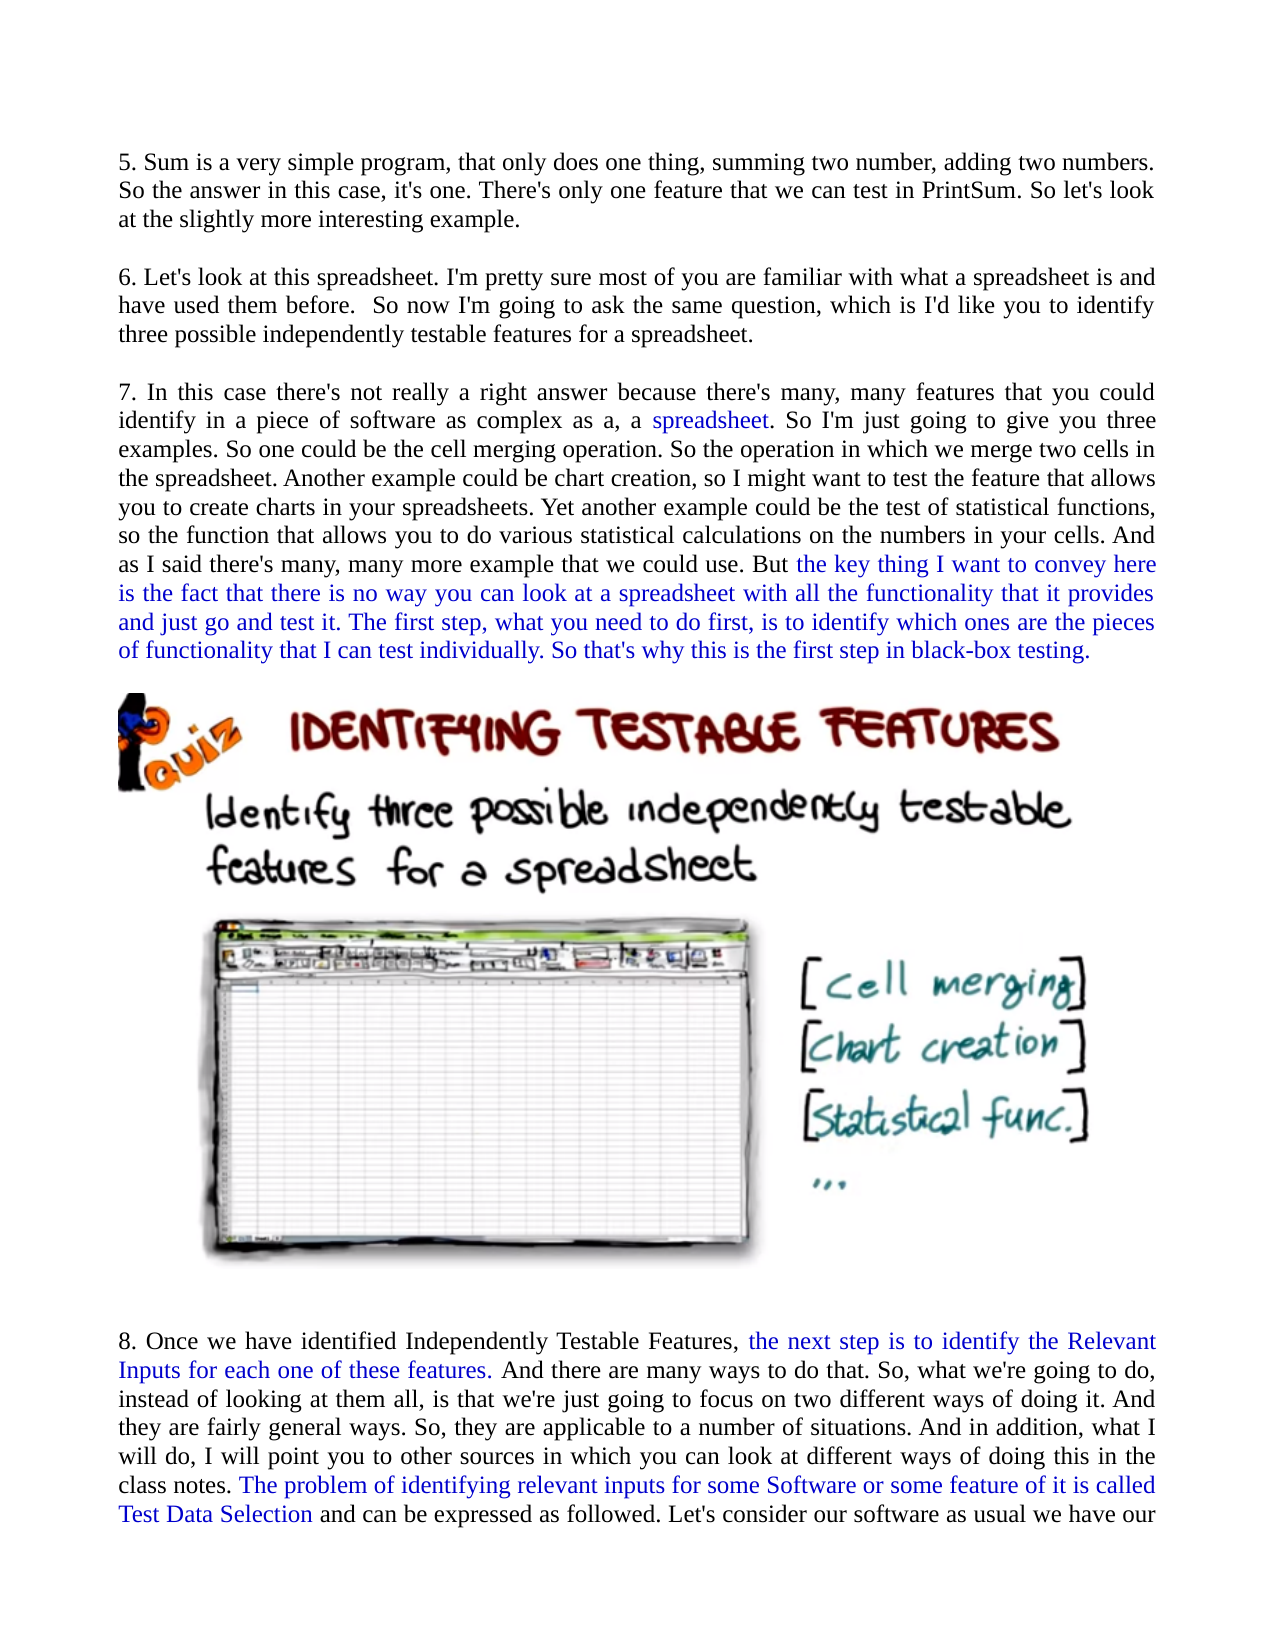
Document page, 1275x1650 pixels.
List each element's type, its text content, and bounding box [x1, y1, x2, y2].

text 8. Once we have identified Independently Testable Features, the next step is to identify the Relevant Inputs for each one of these features. And there are many ways to do that. So, what we're going to do, instead of looking at them all, is that we're just going to focus on two different ways of doing it. And they are fairly general ways. So, they are applicable to a number of situations. And in addition, what I will do, I will point you to other sources in which you can look at different ways of doing this in the class notes. The problem of identifying relevant inputs for some Software or some feature of it is called Test Data Selection and can be expressed as followed. Let's consider our software as usual we have our [118, 1326, 1157, 1527]
picture [118, 693, 1157, 1269]
text 5. Sum is a very simple program, that only does one thing, summing two number, adding two numbers. So the answer in this case, it's one. There's only one feature that we can test in PrintSum. So let's look at the slightly more interesting example. [118, 147, 1157, 233]
text 7. In this case there's not really a right answer because there's many, many features that you could identify in a piece of software as complex as a, a spreadsheet. So I'm just going to give you three examples. So one could be the cell merging operation. So the operation in which we merge two cells in the spreadsheet. Another example could be chart creation, so I might want to test the feature that allows you to create charts in your spreadsheets. Yet another example could be the test of statistical functions, so the function that allows you to do various statistical calculations on the numbers in your cells. And as I said there's many, many more example that we could use. But the key thing I want to convey here is the fact that there is no way you can look at a spreadsheet with all the functionality that it provides and just go and test it. The first step, what you need to do first, is to identify which ones are the pieces of functionality that I can test individually. So that's why this is the first step in black-box testing. [118, 377, 1157, 664]
text 6. Let's look at this spreadsheet. I'm pretty sure most of you are familiar with what a spreadsheet is and have used them before. So now I'm going to ask the same question, which is I'd like you to identify three possible independently testable features for a spreadsheet. [118, 262, 1157, 348]
